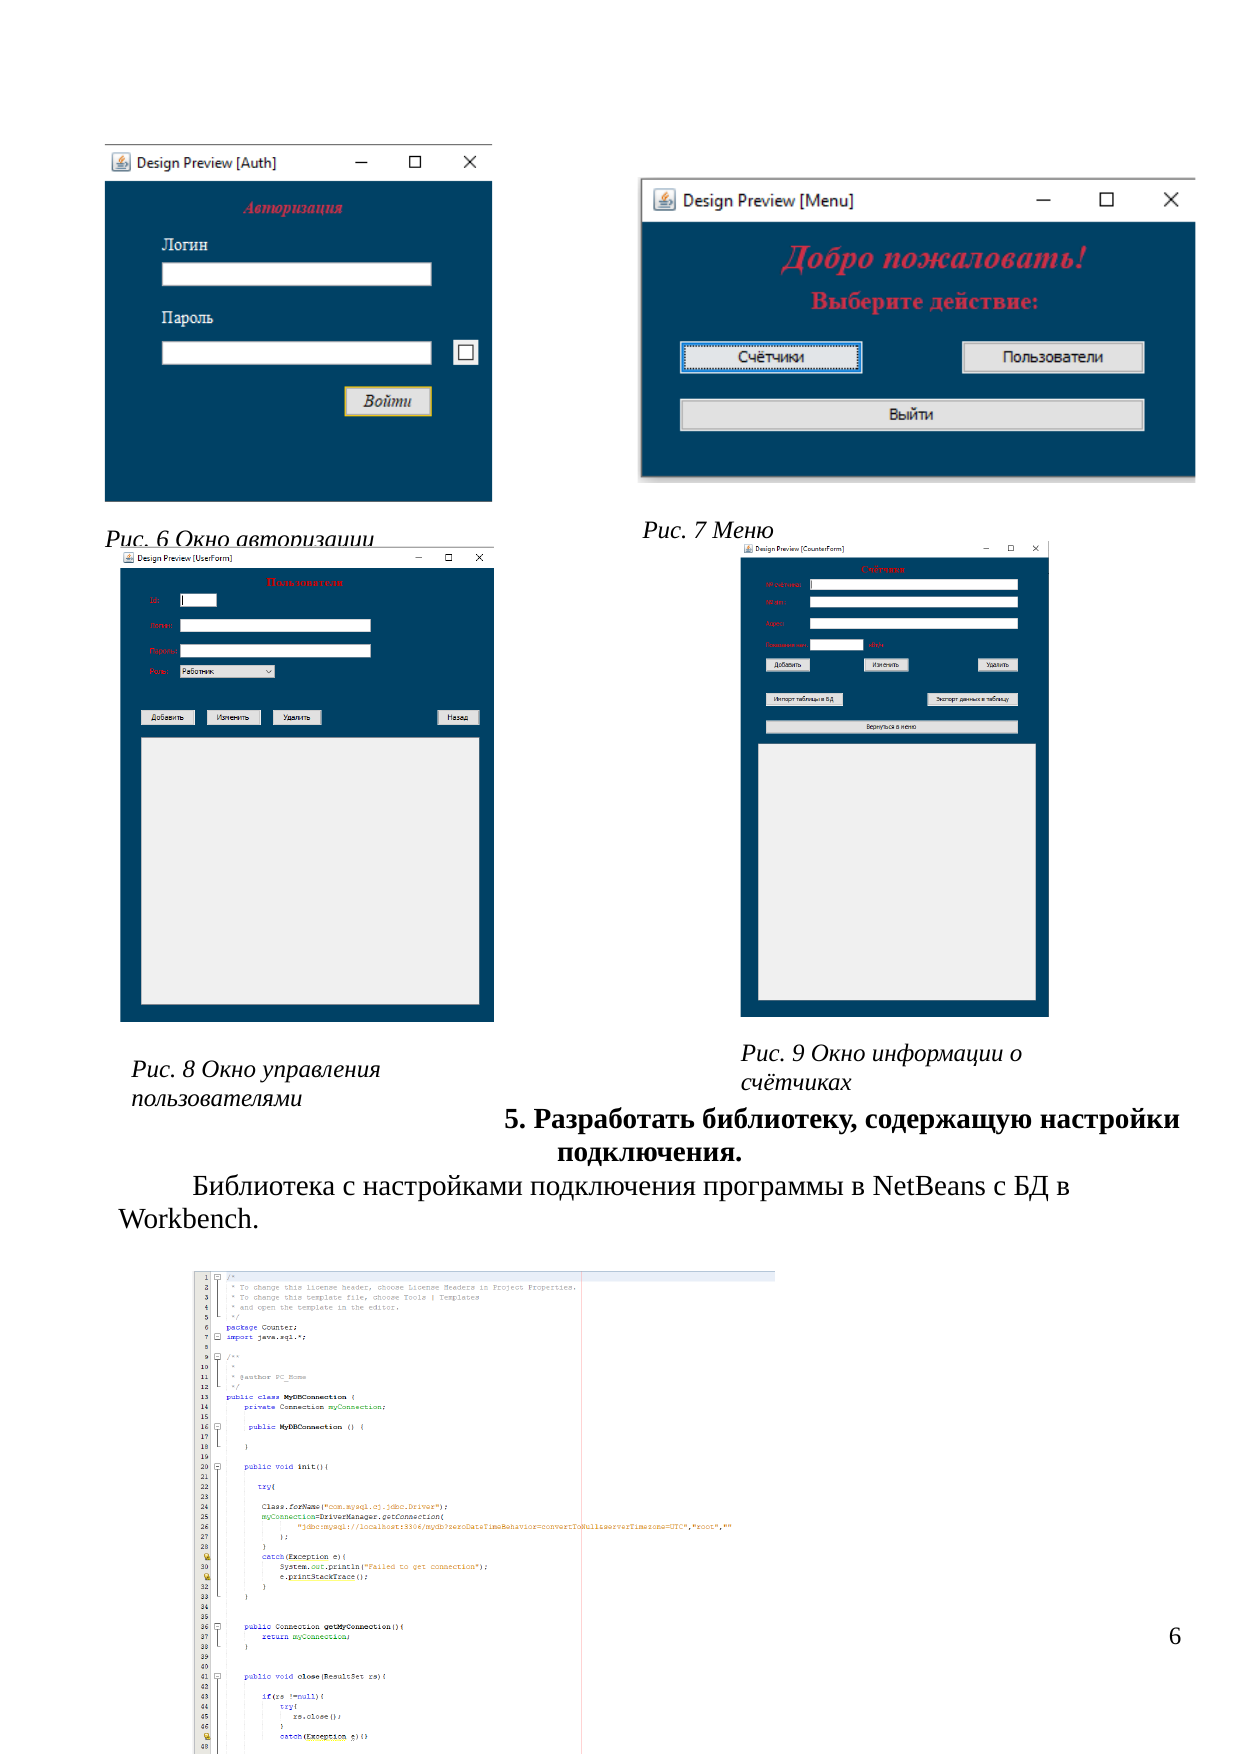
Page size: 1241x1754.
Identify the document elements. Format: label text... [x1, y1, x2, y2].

text Рис. 8 Окно управления пользователями [131, 1054, 503, 1112]
text Рис. 6 Окно авторизации [105, 524, 492, 552]
text Рис. 7 Меню [642, 516, 1200, 544]
text Библиотека с настройками подключения программы в NetBeans c БД в Workbench. [118, 1168, 1181, 1235]
text Рис. 9 Окно информации о счётчиках [741, 1038, 1049, 1096]
text 5. Разработать библиотеку, содержащую настройки подключения. [118, 631, 1181, 1168]
